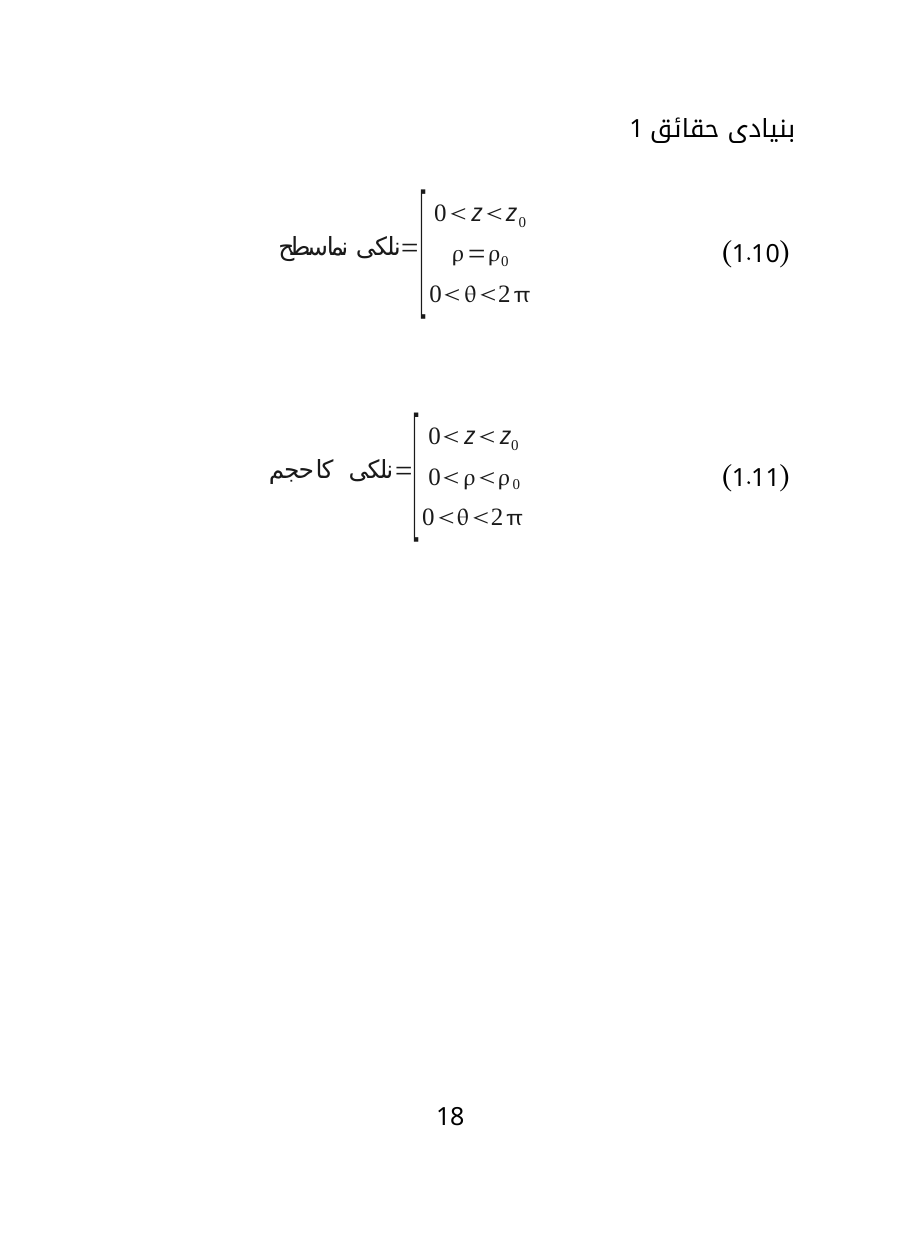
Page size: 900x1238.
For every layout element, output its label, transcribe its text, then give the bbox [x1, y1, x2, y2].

table_header [105, 406, 694, 562]
table_header [105, 182, 696, 338]
table_header (1.11) [694, 406, 795, 562]
table_header (1.10) [696, 182, 795, 338]
